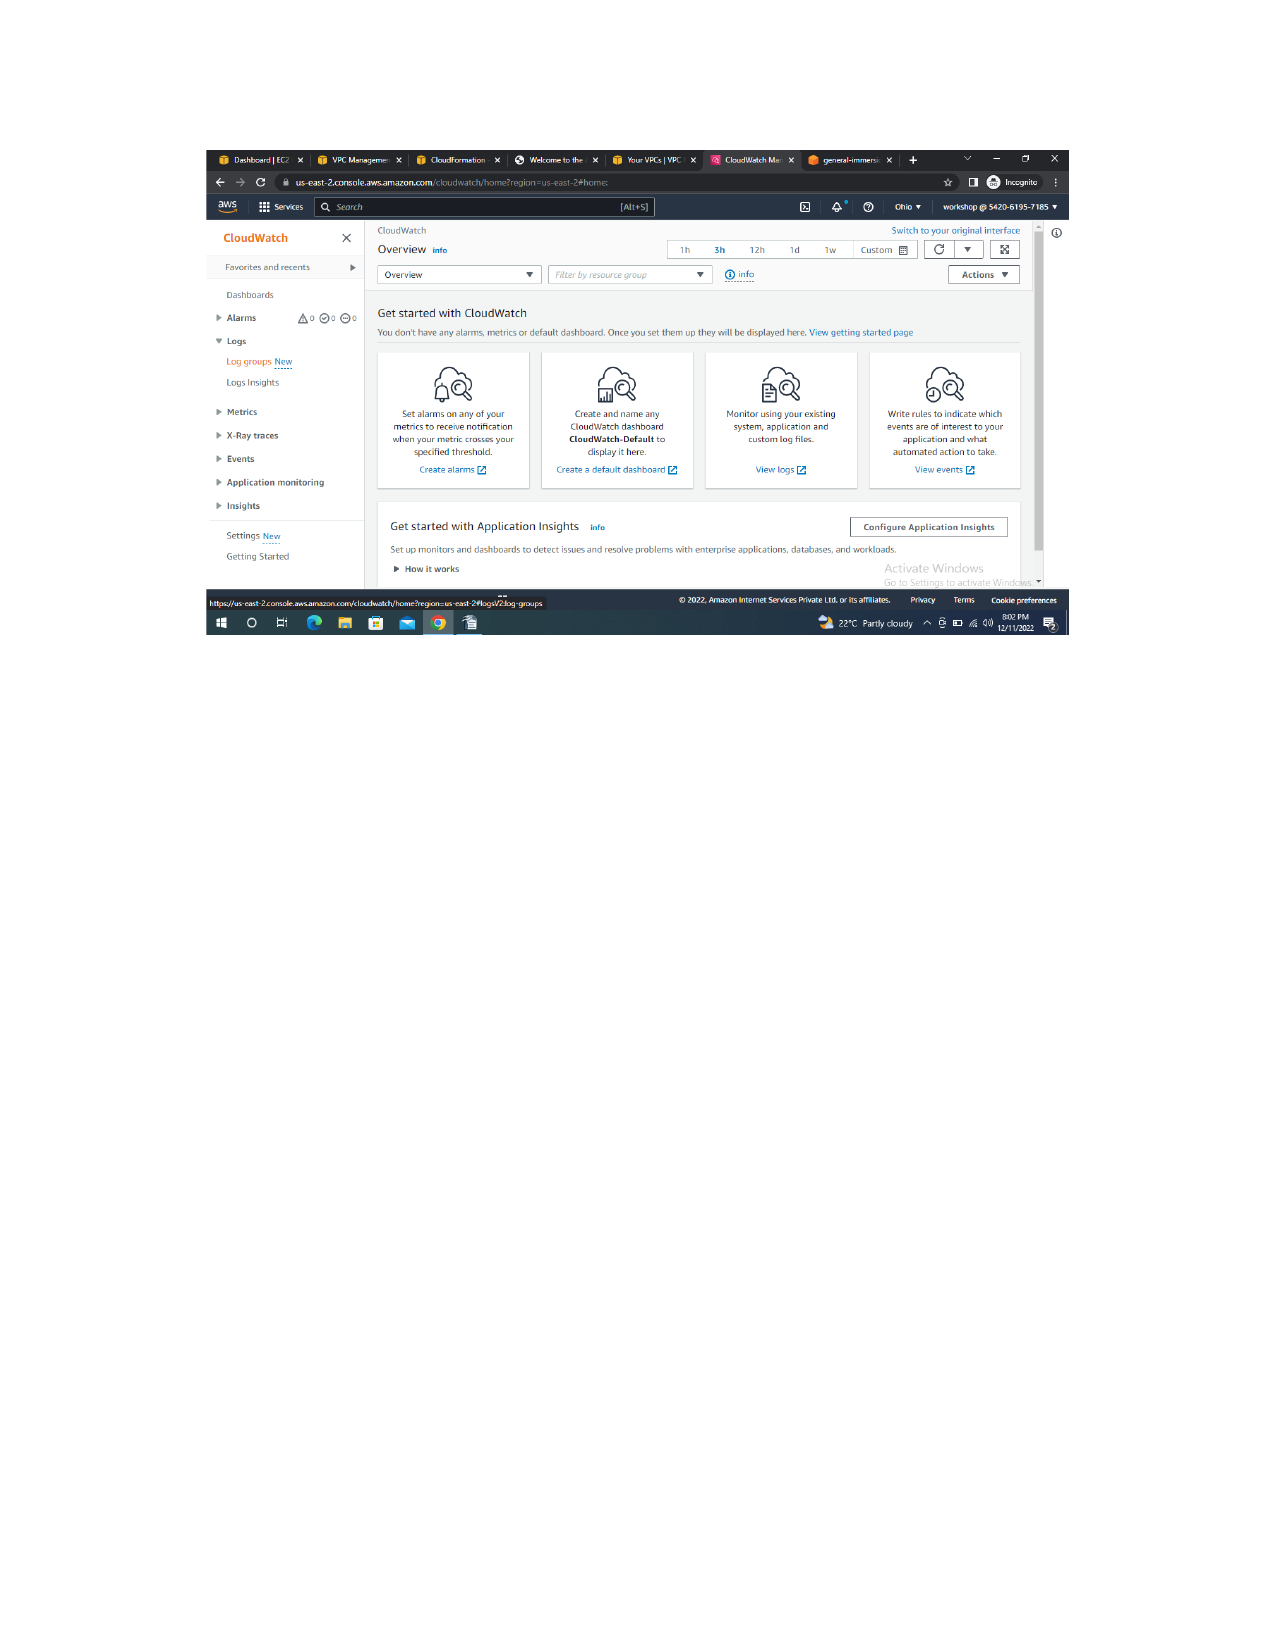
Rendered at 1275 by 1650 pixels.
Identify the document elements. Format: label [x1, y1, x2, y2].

picture [206, 150, 1069, 635]
